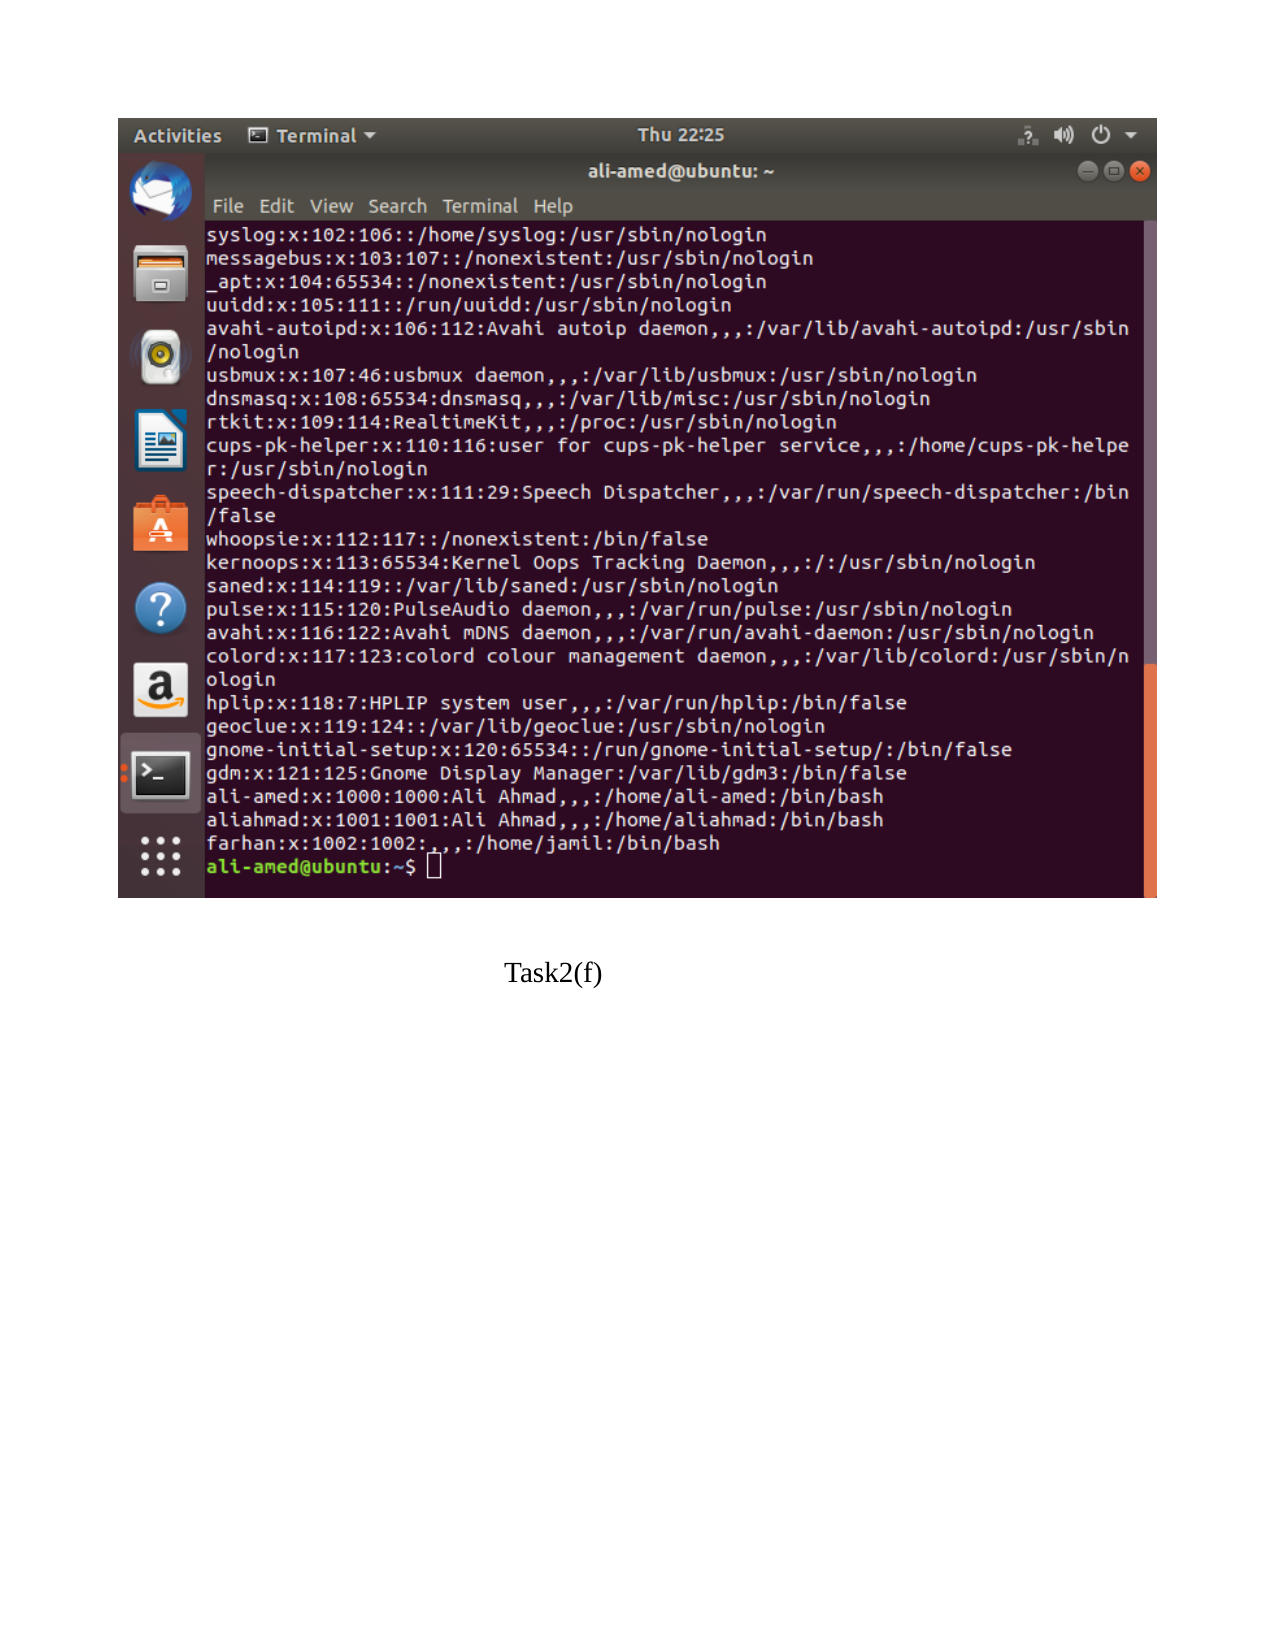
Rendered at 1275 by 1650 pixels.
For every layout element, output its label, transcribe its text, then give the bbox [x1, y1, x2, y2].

text Task2(f) [118, 955, 1157, 988]
picture [118, 118, 1157, 898]
